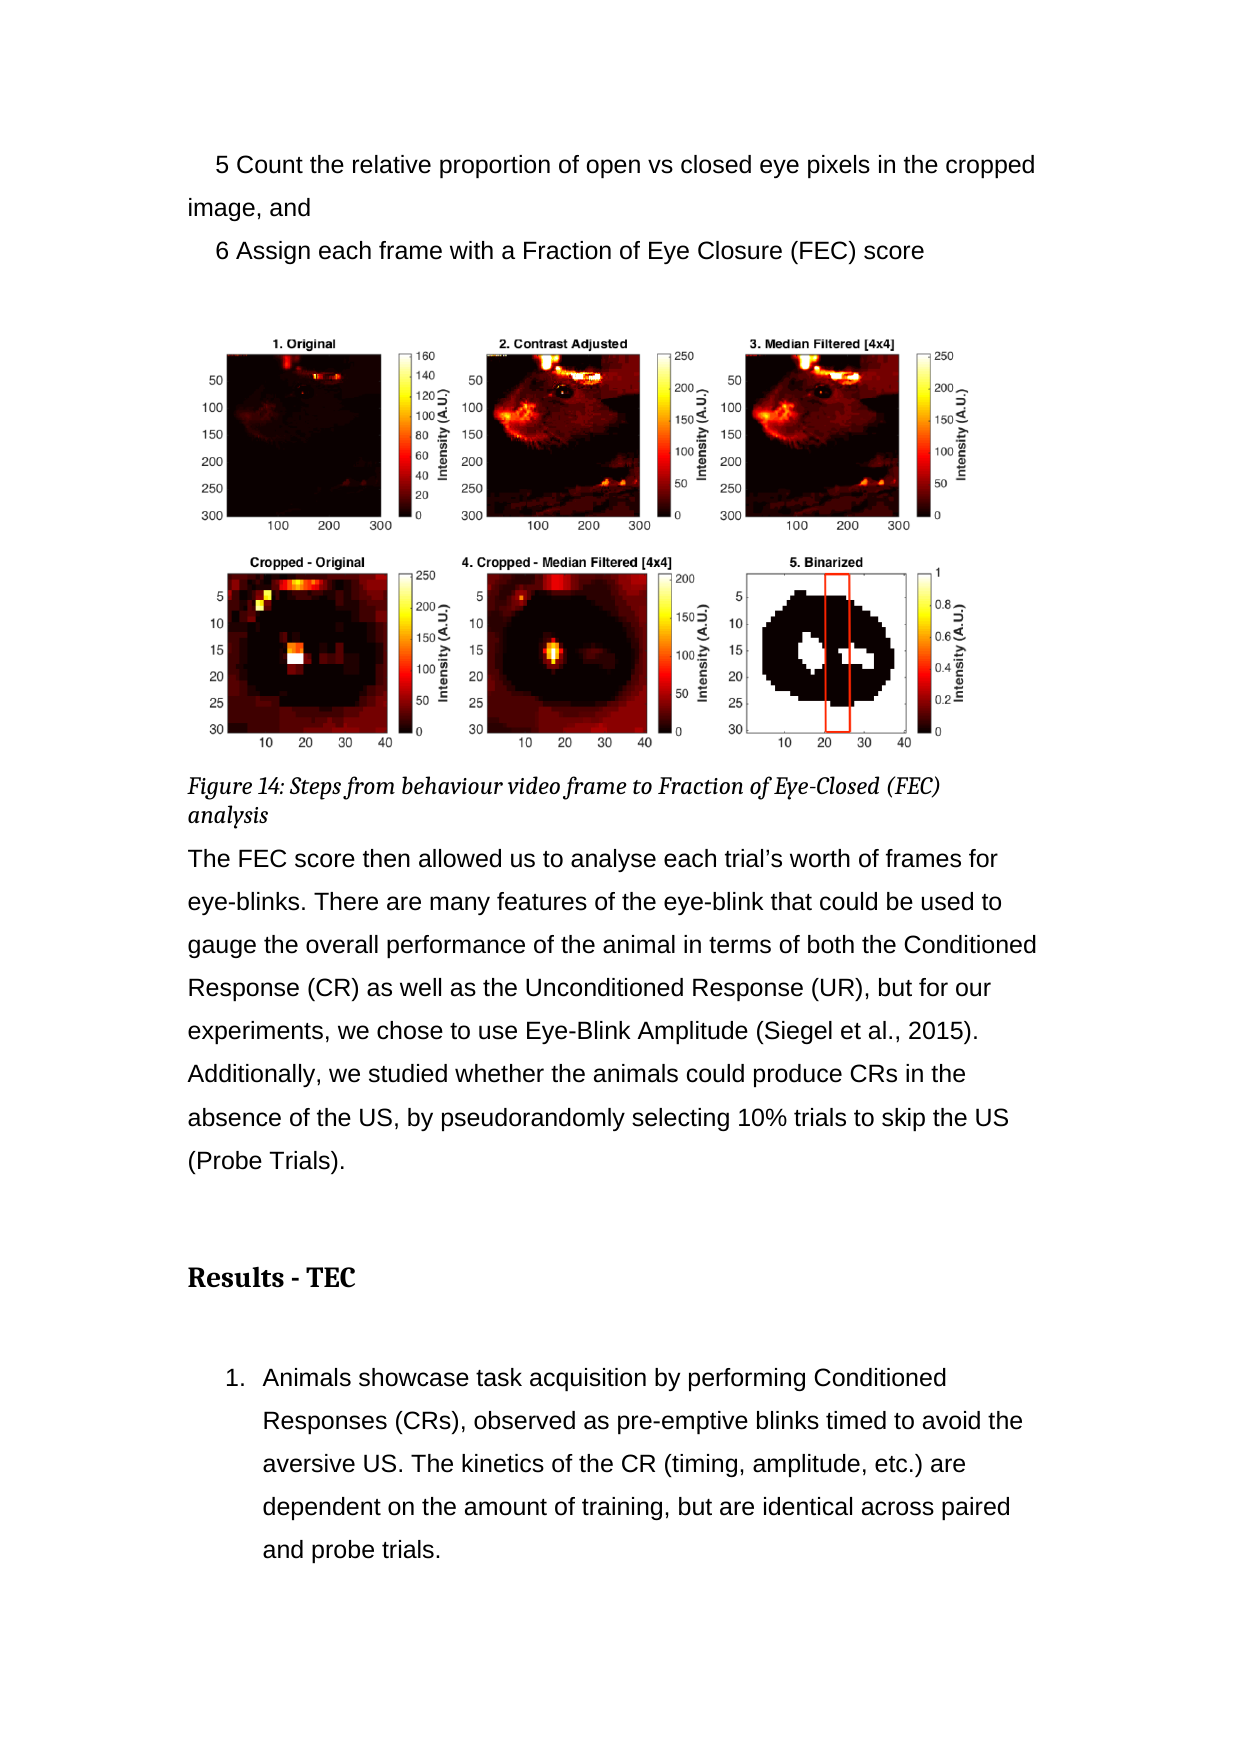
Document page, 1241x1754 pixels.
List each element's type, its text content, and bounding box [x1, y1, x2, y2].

list Animals showcase task acquisition by performing Conditioned Responses (CRs), observed as pre-emptive blinks timed to avoid the aversive US. The kinetics of the CR (timing, amplitude, etc.) are dependent on the amount of training, but are identical across paired and probe trials. [225, 1363, 1053, 1564]
picture [187, 335, 972, 760]
text 5 Count the relative proportion of open vs closed eye pixels in the cropped image, and [187, 150, 1053, 222]
text The FEC score then allowed us to analyse each trial’s worth of frames for eye-blinks. There are many features of the eye-blink that could be used to gauge the overall performance of the animal in terms of both the Conditioned Response (CR) as well as the Unconditioned Response (UR), but for our experiments, we chose to use Eye-Blink Amplitude (Siegel et al., 2015). Additionally, we studied whether the animals could produce CRs in the absence of the US, by pseudorandomly selecting 10% trials to skip the US (Probe Trials). [187, 844, 1053, 1174]
text 6 Assign each frame with a Fraction of Eye Closure (FEC) score [187, 236, 1053, 265]
text Figure 14: Steps from behaviour video frame to Fraction of Eye-Closed (FEC) analysis [187, 760, 971, 829]
subtitle Results - TEC [187, 1261, 1053, 1294]
